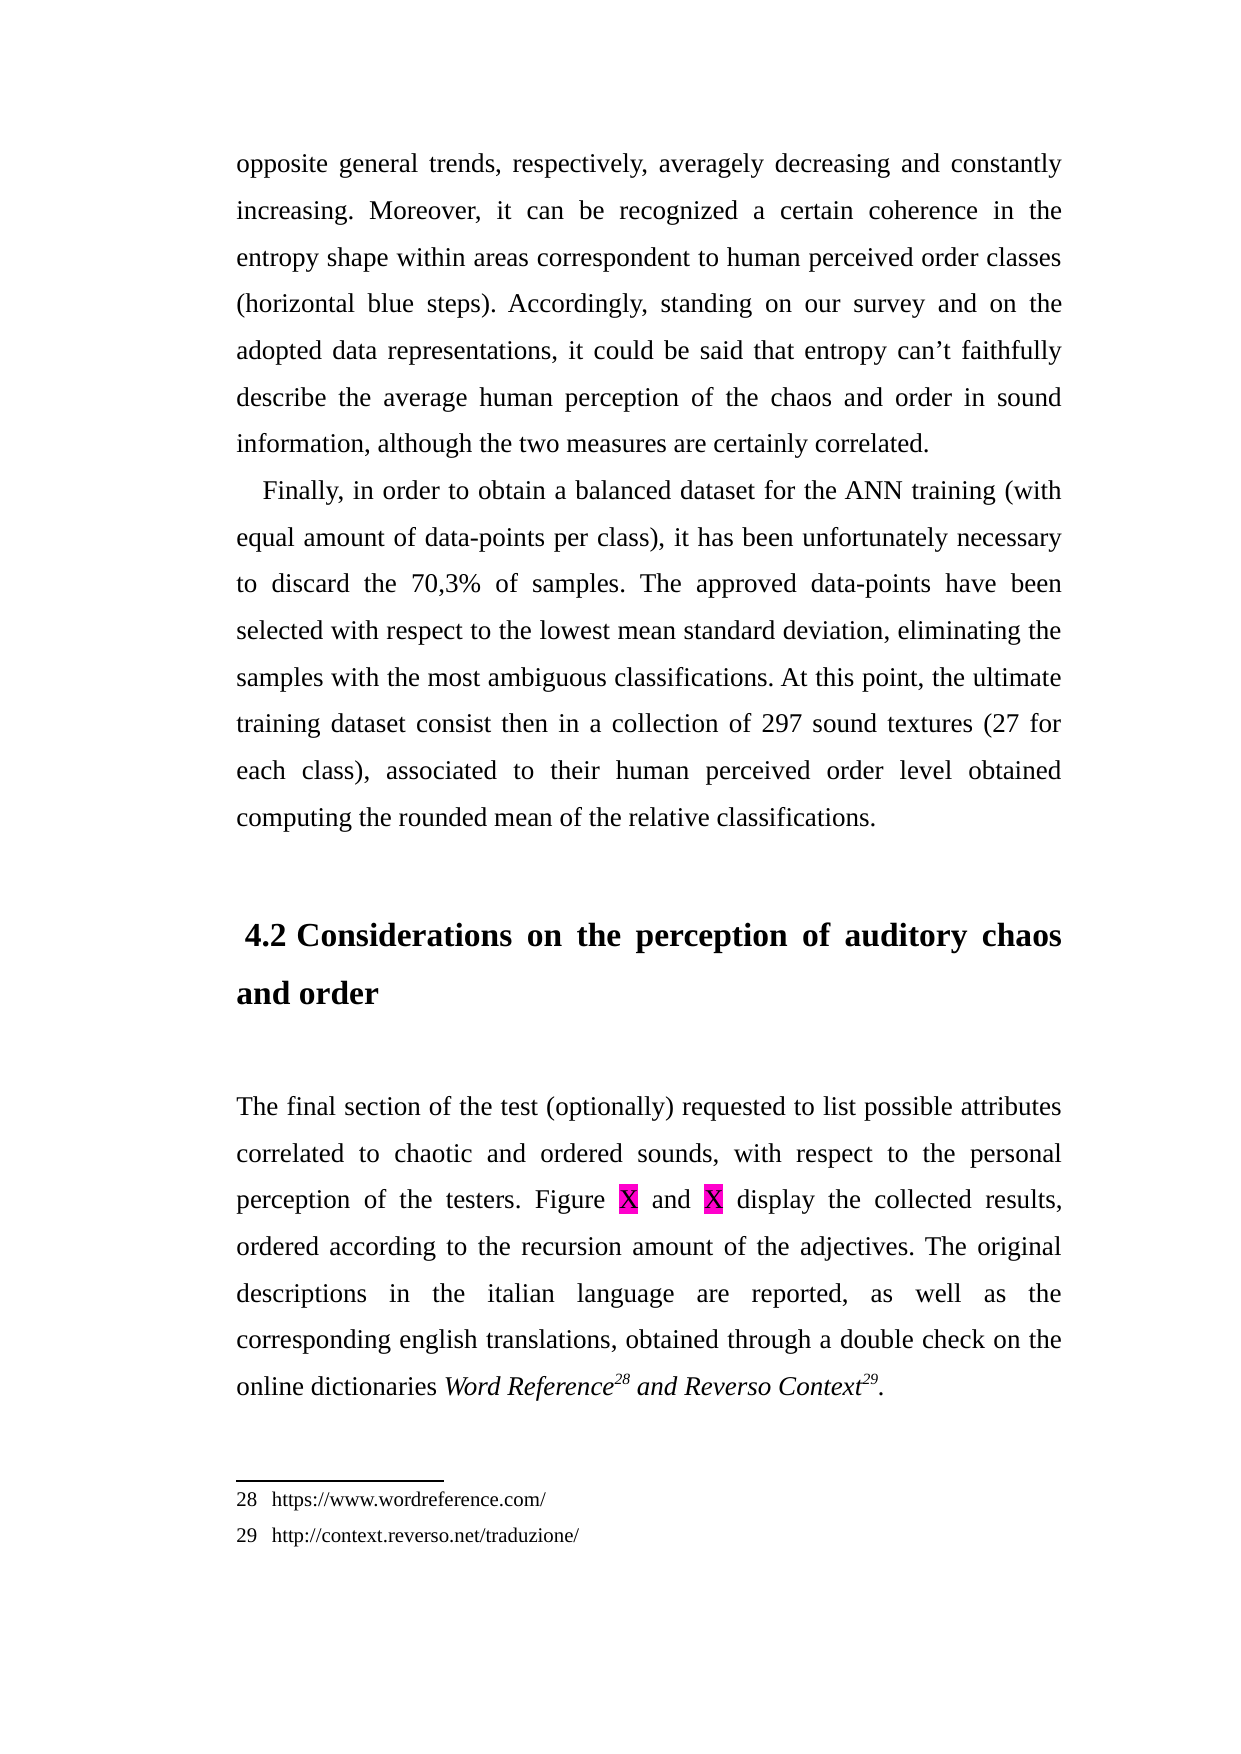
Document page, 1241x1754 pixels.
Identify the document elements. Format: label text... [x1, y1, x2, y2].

text https://www.wordreference.com/ [236, 1487, 1063, 1511]
subtitle Considerations on the perception of auditory chaos and order [236, 915, 1063, 1012]
text http://context.reverso.net/traduzione/ [236, 1523, 1063, 1547]
text Finally, in order to obtain a balanced dataset for the ANN training (with equal amount of data-points per class), it has been unfortunately necessary to discard the 70,3% of samples. The approved data-points have been selected with respect to the lowest mean standard deviation, eliminating the samples with the most ambiguous classifications. At this point, the ultimate training dataset consist then in a collection of 297 sound textures (27 for each class), associated to their human perceived order level obtained computing the rounded mean of the relative classifications. [236, 474, 1063, 832]
text The final section of the test (optionally) requested to list possible attributes correlated to chaotic and ordered sounds, with respect to the personal perception of the testers. Figure X and X display the collected results, ordered according to the recursion amount of the adjectives. The original descriptions in the italian language are reported, as well as the corresponding english translations, obtained through a double check on the online dictionaries Word Reference and Reverso Context. [236, 1090, 1063, 1401]
text opposite general trends, respectively, averagely decreasing and constantly increasing. Moreover, it can be recognized a certain coherence in the entropy shape within areas correspondent to human perceived order classes (horizontal blue steps). Accordingly, standing on our survey and on the adopted data representations, it could be said that entropy can’t faithfully describe the average human perception of the chaos and order in sound information, although the two measures are certainly correlated. [236, 148, 1063, 459]
